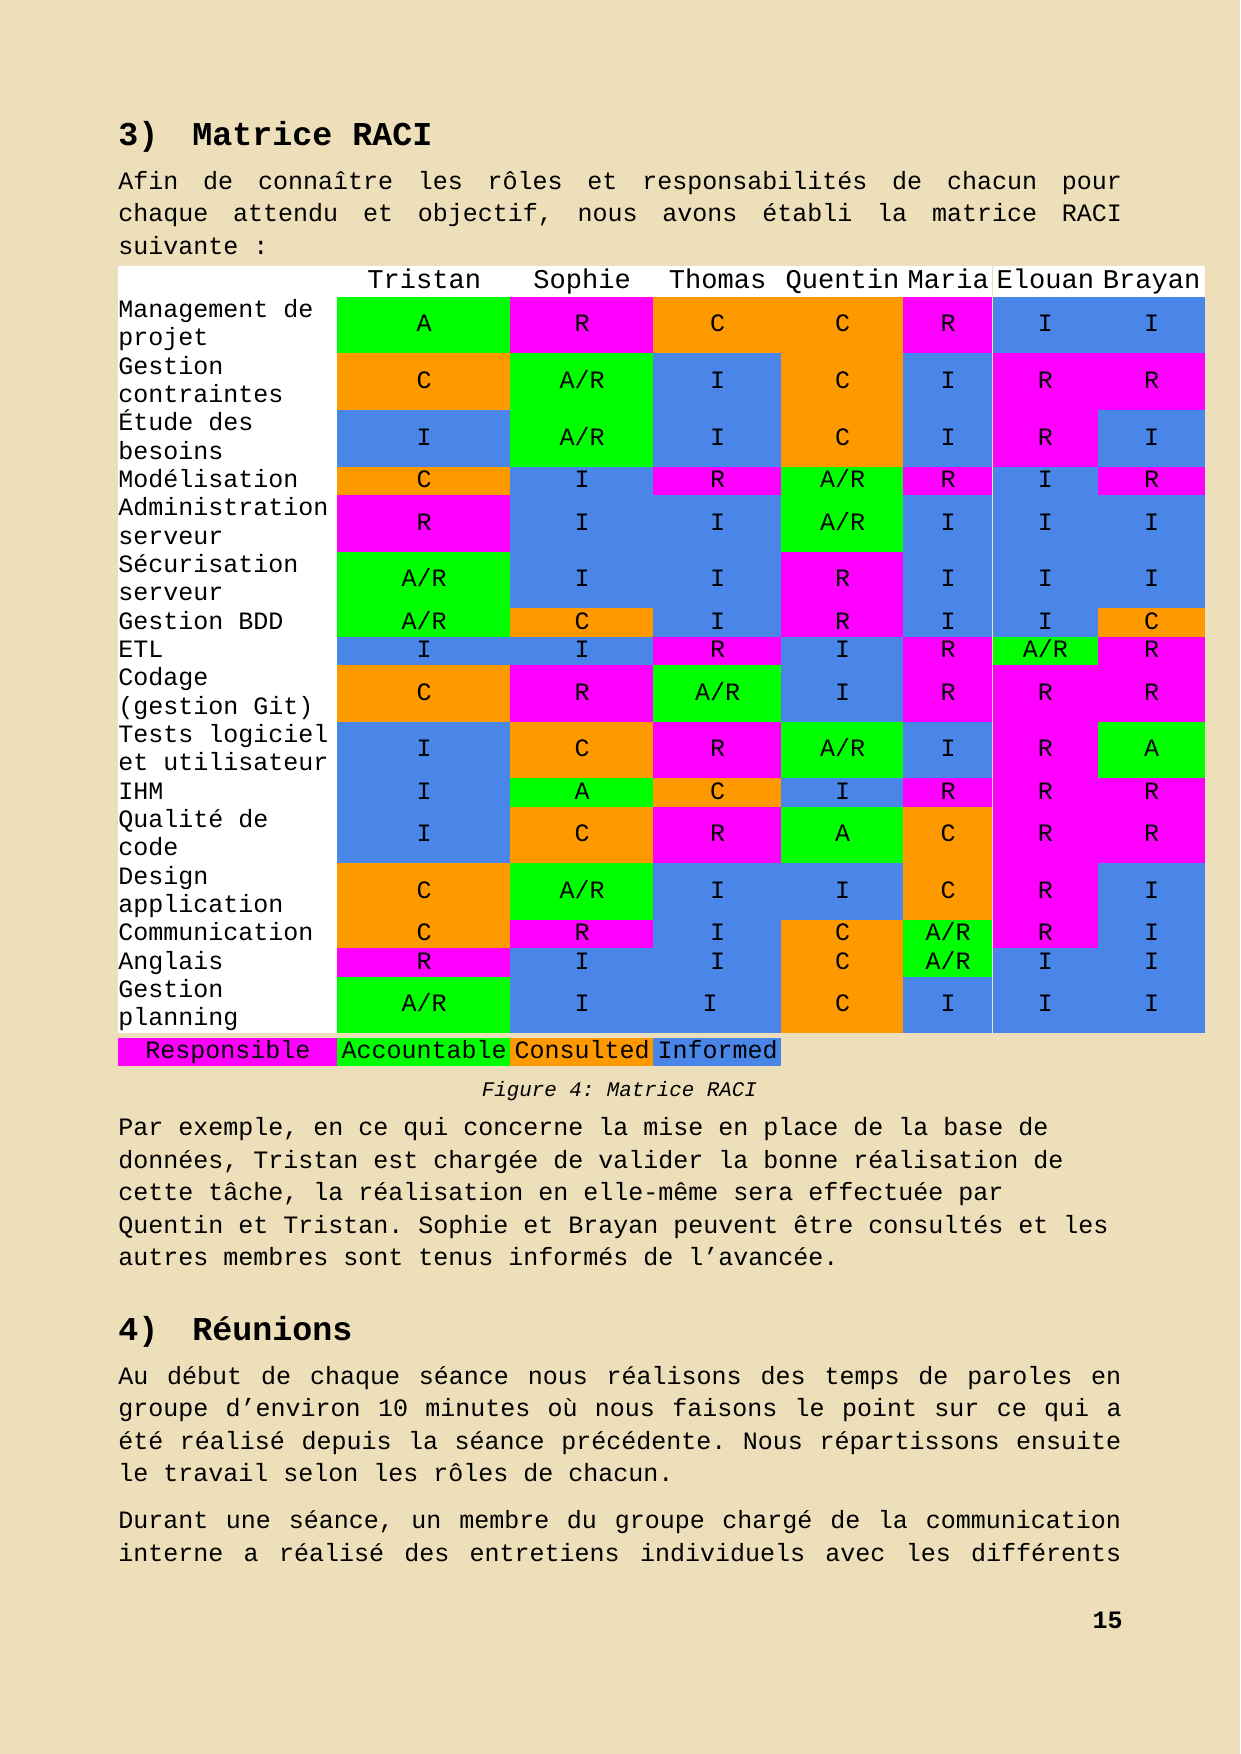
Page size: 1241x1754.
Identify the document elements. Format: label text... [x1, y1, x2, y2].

table_header Maria [903, 266, 992, 297]
table_cell A/R [510, 410, 653, 467]
table_cell R [1098, 665, 1205, 722]
table_cell I [653, 410, 781, 467]
table_cell I [903, 977, 992, 1033]
table_cell Administration serveur [118, 495, 337, 552]
table_cell A/R [337, 552, 510, 608]
table_cell C [510, 722, 653, 778]
table_cell I [510, 495, 653, 552]
table_cell A/R [903, 948, 992, 977]
table_cell R [1098, 353, 1205, 410]
table_cell I [653, 977, 781, 1033]
table_cell C [337, 353, 510, 410]
table_cell I [1098, 552, 1205, 608]
table_cell C [1098, 608, 1205, 637]
table_cell Consulted [510, 1038, 653, 1066]
table_cell A [337, 297, 510, 353]
text Au début de chaque séance nous réalisons des temps de paroles en groupe d’environ 10 minutes où nous faisons le point sur ce qui a été réalisé depuis la séance précédente. Nous répartissons ensuite le travail selon les rôles de chacun. [118, 1363, 1122, 1489]
table_cell C [337, 665, 510, 722]
table_cell R [781, 552, 903, 608]
table_cell IHM [118, 778, 337, 807]
table_cell R [993, 410, 1098, 467]
table_cell [118, 1033, 337, 1038]
table_cell C [781, 297, 903, 353]
table_cell I [1098, 863, 1205, 920]
text Afin de connaître les rôles et responsabilités de chacun pour chaque attendu et objectif, nous avons établi la matrice RACI suivante : [118, 168, 1122, 262]
table_cell I [903, 722, 992, 778]
table_cell I [337, 722, 510, 778]
table_cell R [993, 778, 1098, 807]
table_cell R [1098, 467, 1205, 495]
table_cell [993, 1033, 1098, 1038]
table_cell A/R [337, 977, 510, 1033]
text Par exemple, en ce qui concerne la mise en place de la base de données, Tristan est chargée de valider la bonne réalisation de cette tâche, la réalisation en elle-même sera effectuée par Quentin et Tristan. Sophie et Brayan peuvent être consultés et les autres membres sont tenus informés de l’avancée. [118, 1115, 1122, 1273]
subtitle Réunions [118, 1313, 1122, 1351]
table_cell I [993, 948, 1098, 977]
table_header Thomas [653, 266, 781, 297]
table_cell I [337, 637, 510, 665]
table_cell [903, 1033, 992, 1038]
table_cell C [903, 863, 992, 920]
table_cell R [781, 608, 903, 637]
table_cell Accountable [337, 1038, 510, 1066]
table_cell Étude des besoins [118, 410, 337, 467]
table_cell A/R [781, 722, 903, 778]
table_cell R [903, 467, 992, 495]
table_cell I [903, 608, 992, 637]
table_cell R [903, 297, 992, 353]
table_cell R [903, 778, 992, 807]
table_cell I [781, 637, 903, 665]
table_cell I [1098, 410, 1205, 467]
table_cell R [1098, 778, 1205, 807]
table_cell [337, 1033, 510, 1038]
table_cell Communication [118, 920, 337, 948]
table_cell [993, 1038, 1098, 1066]
table_cell C [781, 977, 903, 1033]
table_cell ETL [118, 637, 337, 665]
table_cell I [993, 467, 1098, 495]
table_cell I [1098, 920, 1205, 948]
table_cell [903, 1038, 992, 1066]
table_cell A/R [337, 608, 510, 637]
table_cell I [903, 353, 992, 410]
subtitle Matrice RACI [118, 118, 1122, 156]
table_cell [781, 1033, 903, 1038]
table_cell I [781, 863, 903, 920]
table_cell R [510, 297, 653, 353]
table_cell R [993, 920, 1098, 948]
table_cell I [510, 552, 653, 608]
table_cell I [653, 608, 781, 637]
table_cell C [781, 948, 903, 977]
table_cell R [510, 665, 653, 722]
table_cell Qualité de code [118, 807, 337, 863]
table_cell I [337, 807, 510, 863]
table_cell Management de projet [118, 297, 337, 353]
table_cell I [993, 495, 1098, 552]
table_cell I [903, 410, 992, 467]
table_cell [653, 1033, 781, 1038]
table_cell A/R [781, 467, 903, 495]
table_cell Gestion BDD [118, 608, 337, 637]
table_cell R [653, 637, 781, 665]
table_cell I [993, 977, 1098, 1033]
table_cell R [337, 948, 510, 977]
table_cell I [993, 297, 1098, 353]
table_cell I [903, 552, 992, 608]
table_cell C [903, 807, 992, 863]
table_cell I [337, 410, 510, 467]
table_cell C [653, 297, 781, 353]
table_cell R [993, 665, 1098, 722]
table_cell R [653, 722, 781, 778]
table_cell A/R [993, 637, 1098, 665]
table_cell Tests logiciel et utilisateur [118, 722, 337, 778]
table_cell Sécurisation serveur [118, 552, 337, 608]
table_header Sophie [510, 266, 653, 297]
table_cell [510, 1033, 653, 1038]
table_header Tristan [337, 266, 510, 297]
table_cell I [653, 495, 781, 552]
table_cell R [1098, 637, 1205, 665]
table_cell [781, 1038, 903, 1066]
table_header Brayan [1098, 266, 1205, 297]
table_cell Anglais [118, 948, 337, 977]
table_cell I [993, 608, 1098, 637]
table_header Quentin [781, 266, 903, 297]
table_cell R [993, 722, 1098, 778]
table_cell I [510, 948, 653, 977]
table_cell I [510, 637, 653, 665]
table_cell Responsible [118, 1038, 337, 1066]
table_cell C [781, 353, 903, 410]
table_cell A/R [781, 495, 903, 552]
table_cell R [903, 665, 992, 722]
table_cell I [653, 920, 781, 948]
table_cell Modélisation [118, 467, 337, 495]
table_cell R [993, 353, 1098, 410]
table_cell Codage (gestion Git) [118, 665, 337, 722]
table_cell I [653, 948, 781, 977]
table_cell I [1098, 297, 1205, 353]
table_cell I [653, 552, 781, 608]
table_cell R [510, 920, 653, 948]
table_cell C [781, 410, 903, 467]
table_cell R [337, 495, 510, 552]
table_cell I [653, 863, 781, 920]
table_header Elouan [993, 266, 1098, 297]
table_cell I [510, 977, 653, 1033]
table_cell C [781, 920, 903, 948]
table_cell I [781, 778, 903, 807]
table_cell I [1098, 977, 1205, 1033]
table_cell A [510, 778, 653, 807]
table_cell I [653, 353, 781, 410]
table_cell C [510, 807, 653, 863]
table_cell C [337, 920, 510, 948]
table_cell A/R [653, 665, 781, 722]
table_cell A/R [510, 353, 653, 410]
table_header [118, 266, 337, 297]
table_cell I [1098, 495, 1205, 552]
table_cell Gestion planning [118, 977, 337, 1033]
table_cell Design application [118, 863, 337, 920]
table_cell [1098, 1038, 1205, 1066]
table_cell R [1098, 807, 1205, 863]
table_cell R [903, 637, 992, 665]
text Durant une séance, un membre du groupe chargé de la communication interne a réalisé des entretiens individuels avec les différents [118, 1508, 1122, 1569]
table_cell A [781, 807, 903, 863]
table_cell I [510, 467, 653, 495]
table_cell R [993, 863, 1098, 920]
table_cell A [1098, 722, 1205, 778]
text Figure 4: Matrice RACI [118, 1079, 1122, 1102]
table_cell C [510, 608, 653, 637]
table_cell Informed [653, 1038, 781, 1066]
table_cell C [337, 467, 510, 495]
table_cell A/R [510, 863, 653, 920]
table_cell R [993, 807, 1098, 863]
table_cell [1098, 1033, 1205, 1038]
table_cell I [781, 665, 903, 722]
table_cell I [903, 495, 992, 552]
table_cell R [653, 467, 781, 495]
table_cell I [1098, 948, 1205, 977]
table_cell I [993, 552, 1098, 608]
table_cell C [337, 863, 510, 920]
table_cell A/R [903, 920, 992, 948]
table_cell R [653, 807, 781, 863]
table_cell C [653, 778, 781, 807]
table_cell I [337, 778, 510, 807]
table_cell Gestion contraintes [118, 353, 337, 410]
